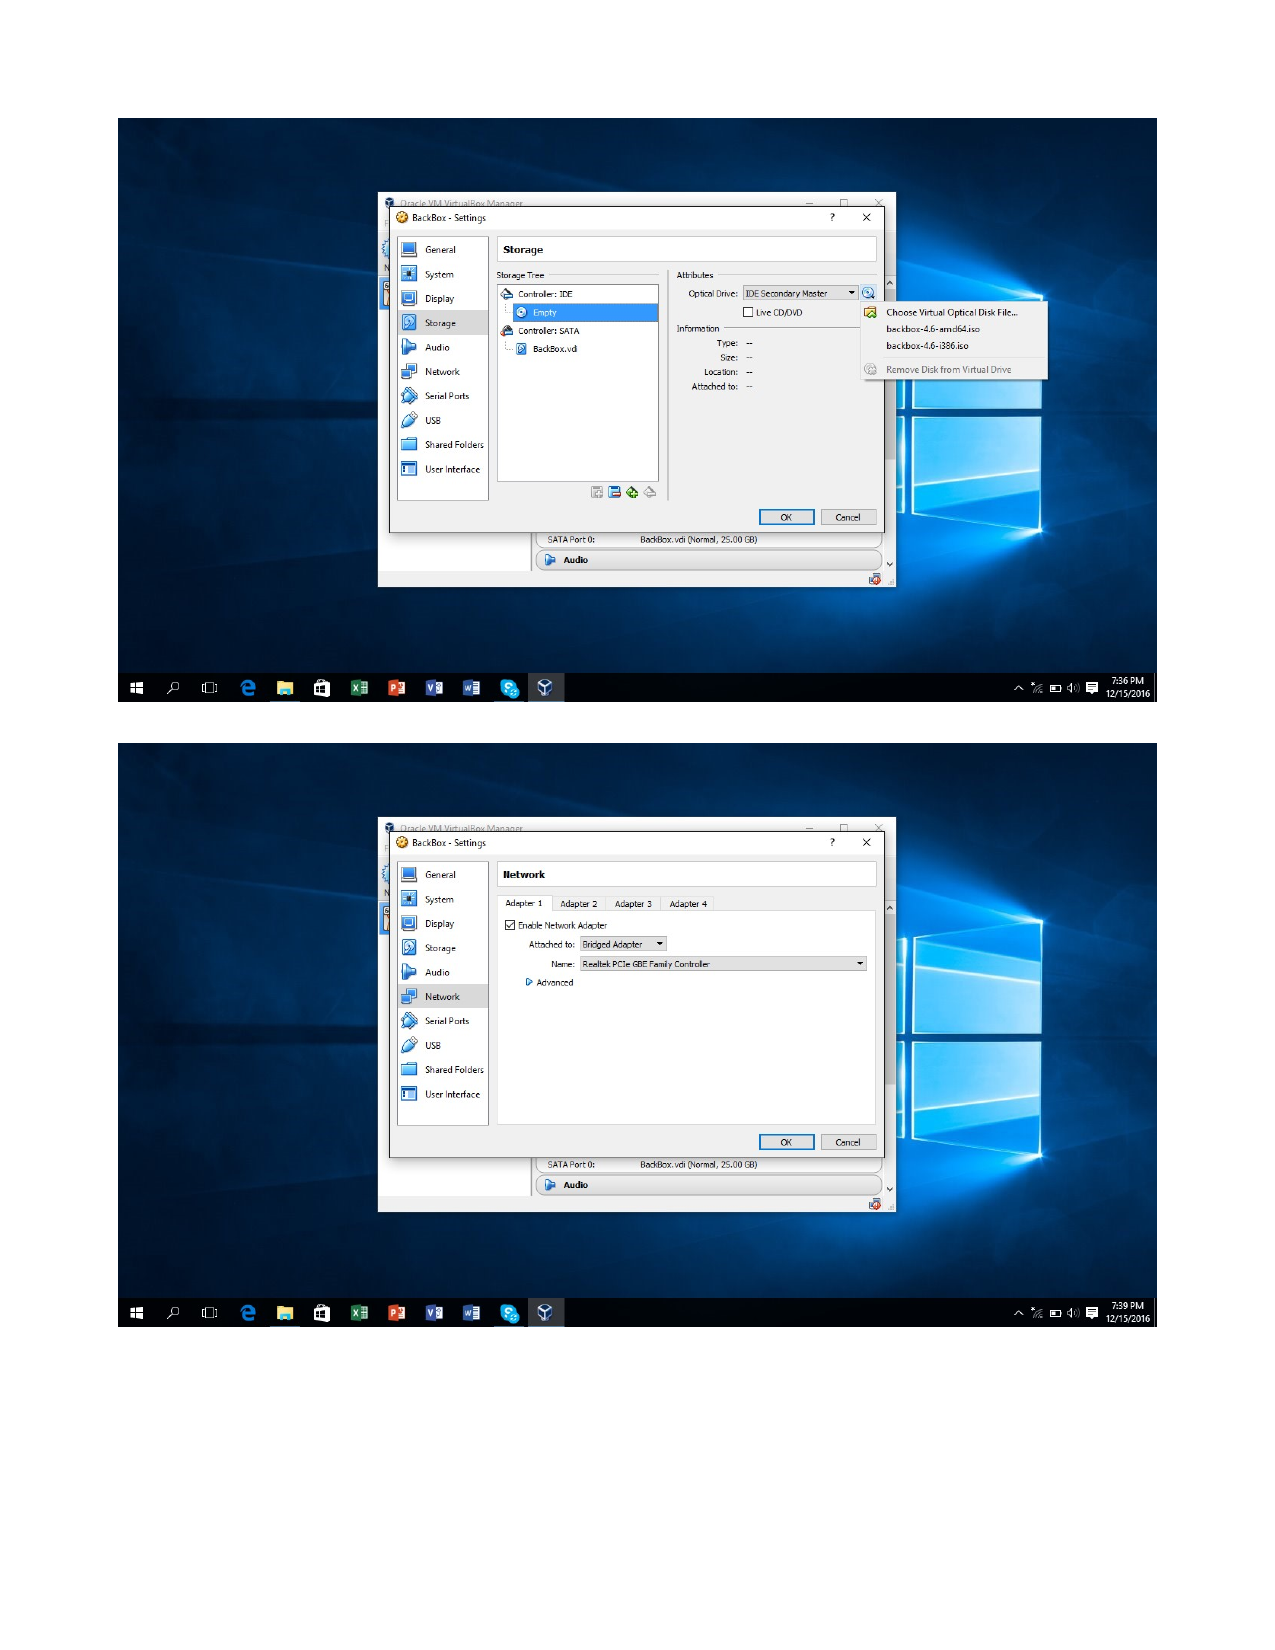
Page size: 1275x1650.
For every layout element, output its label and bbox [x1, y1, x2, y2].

picture [118, 118, 1157, 702]
picture [118, 743, 1157, 1327]
